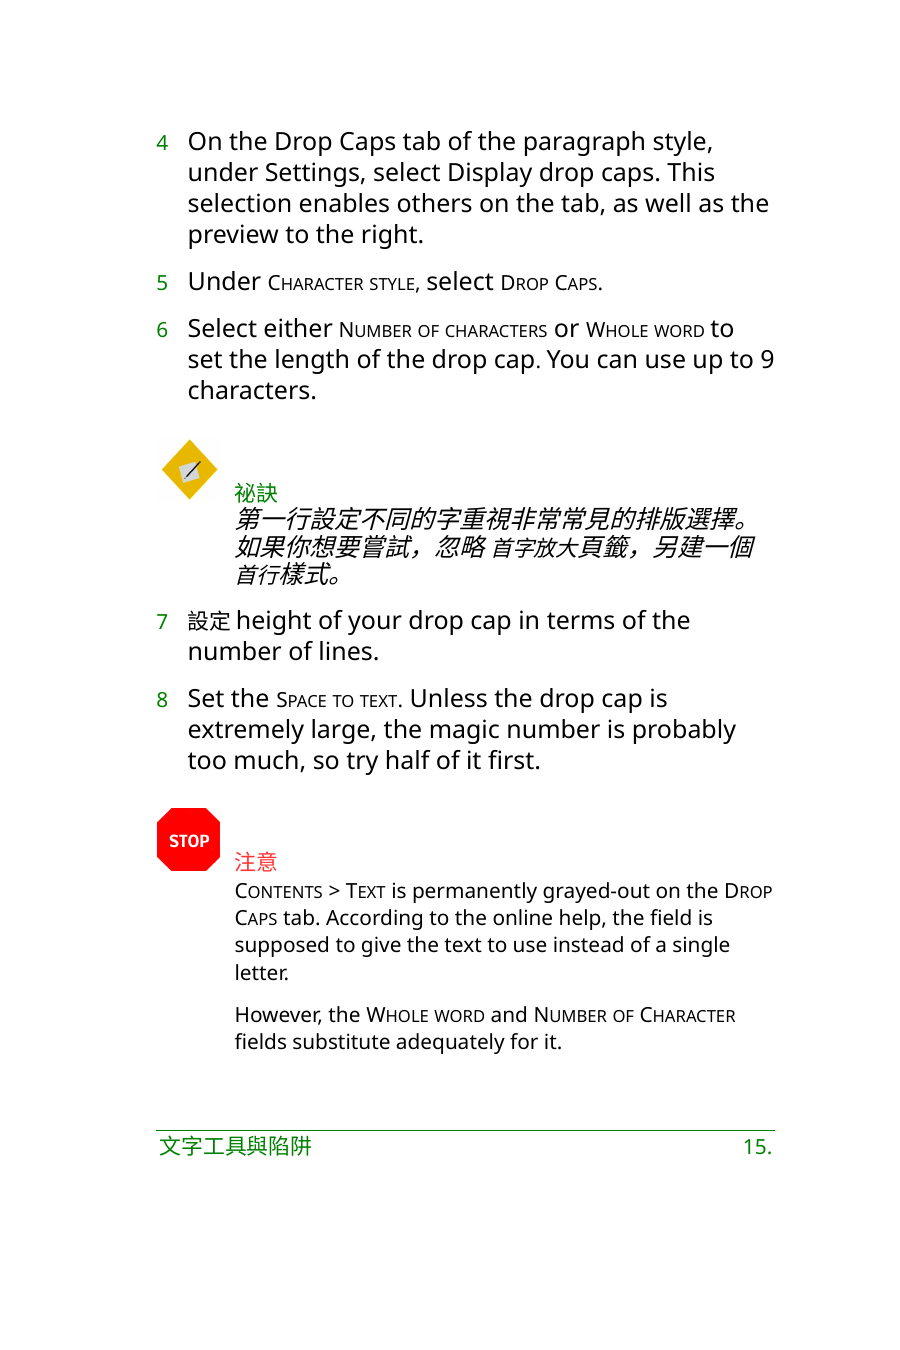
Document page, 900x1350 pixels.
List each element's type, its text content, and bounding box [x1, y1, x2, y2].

list Set the Space to text. Unless the drop cap is extremely large, the magic number is probably too much, so try half of it first. [156, 682, 775, 776]
list 注意 [156, 807, 775, 877]
picture [157, 438, 220, 501]
list 設定height of your drop cap in terms of the number of lines. [156, 604, 775, 667]
text Contents > Text is permanently grayed-out on the Drop Caps tab. According to the online help, the field is supposed to give the text to use instead of a single letter. [234, 877, 775, 985]
list Under Character style, select Drop Caps. [156, 266, 775, 297]
text 第一行設定不同的字重視非常常見的排版選擇。如果你想要嘗試，忽略 首字放大頁籤，另建一個首行樣式。 [234, 507, 775, 588]
picture [157, 808, 220, 871]
list Select either Number of characters or Whole word to set the length of the drop cap. You can use up to 9 characters. [156, 312, 775, 406]
list On the Drop Caps tab of the paragraph style, under Settings, select Display drop caps. This selection enables others on the tab, as well as the preview to the right. [156, 125, 775, 250]
list 祕訣 [156, 437, 775, 507]
text However, the Whole word and Number of Character fields substitute adequately for it. [234, 1001, 775, 1055]
